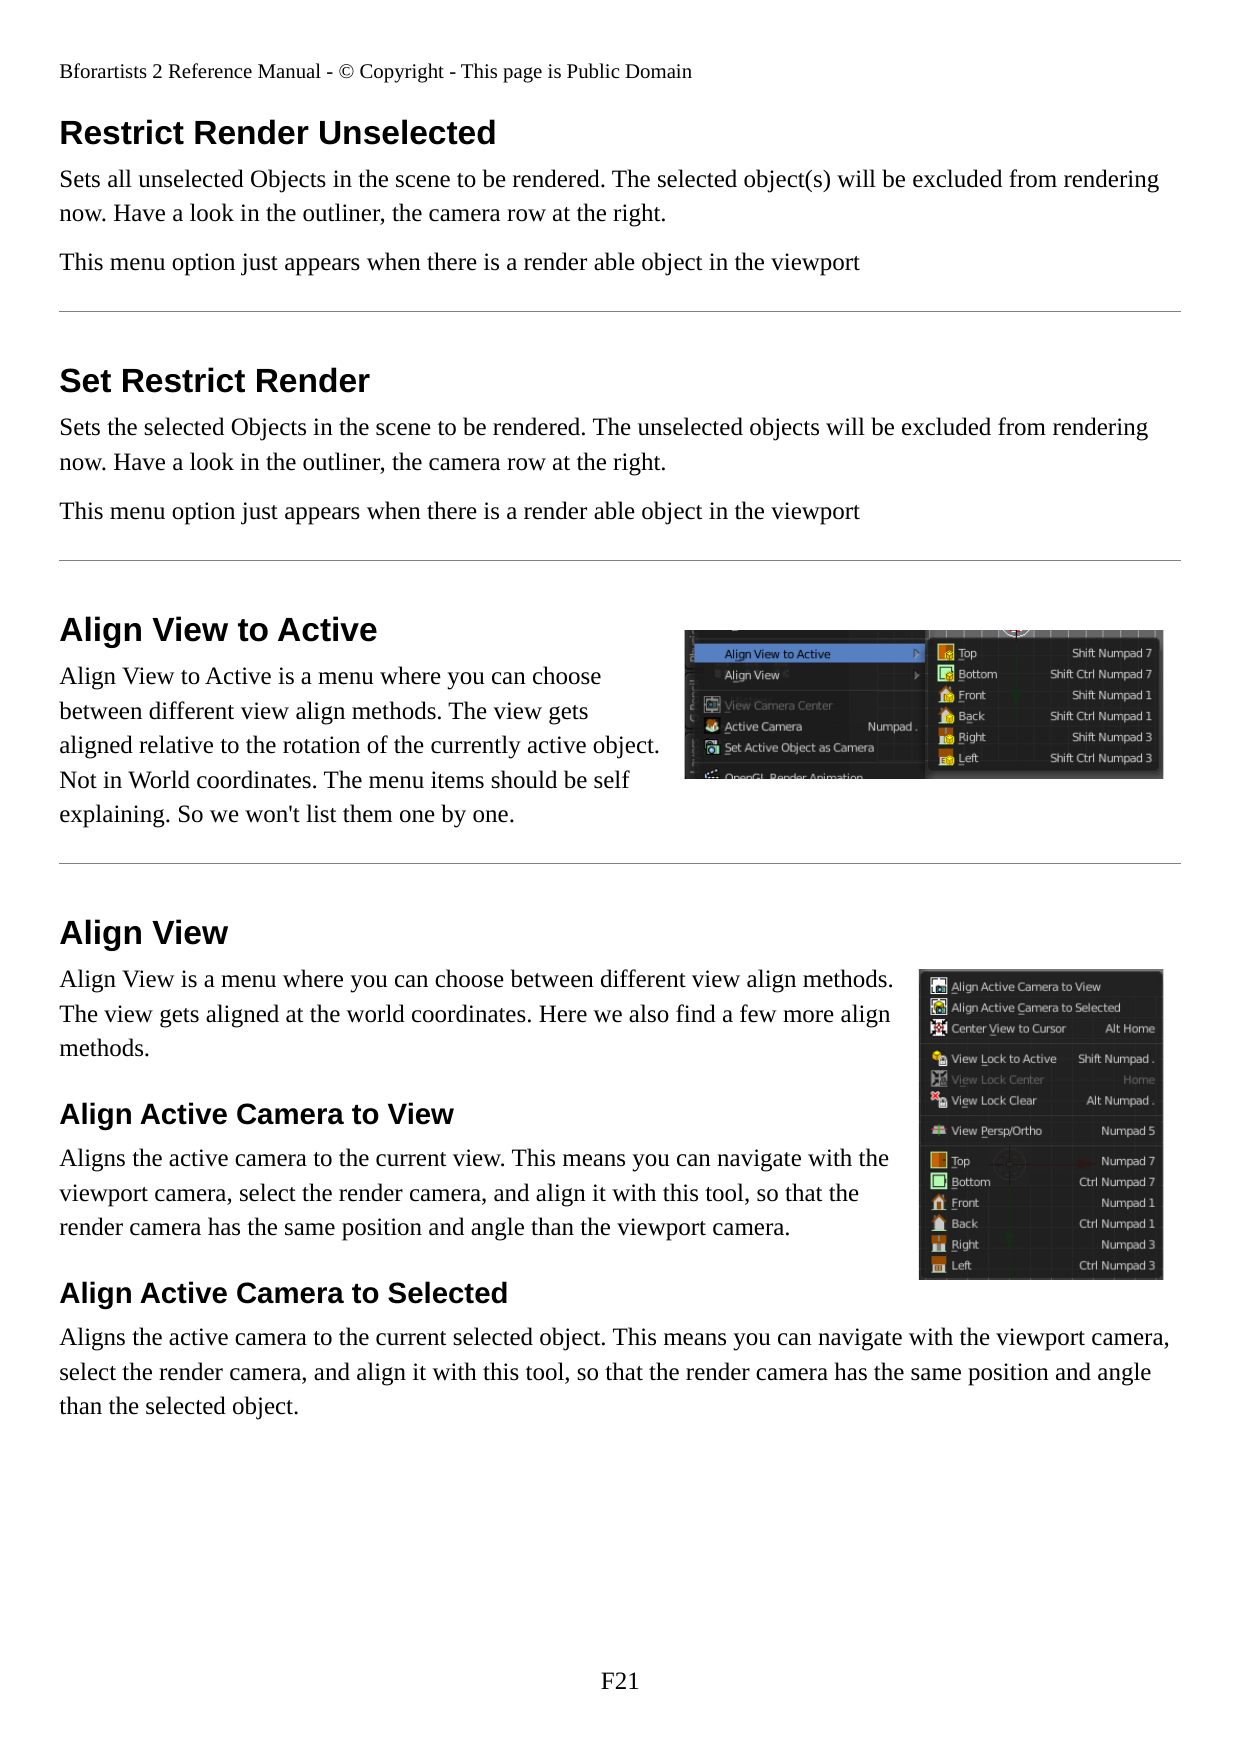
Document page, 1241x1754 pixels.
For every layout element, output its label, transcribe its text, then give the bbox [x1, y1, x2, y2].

text Sets the selected Objects in the scene to be rendered. The unselected objects will be excluded from rendering now. Have a look in the outliner, the camera row at the right. [59, 412, 1181, 476]
subtitle Align View to Active [59, 610, 1181, 649]
subtitle Align Active Camera to View [59, 1097, 918, 1131]
text This menu option just appears when there is a render able object in the viewport [59, 247, 1181, 276]
text Aligns the active camera to the current selected object. This means you can navigate with the viewport camera, select the render camera, and align it with this tool, so that the render camera has the same position and angle than the selected object. [59, 1322, 1181, 1420]
subtitle Align View [59, 913, 1181, 952]
subtitle Align Active Camera to Selected [59, 1276, 1181, 1309]
subtitle Restrict Render Unselected [59, 113, 1181, 151]
picture [918, 969, 1164, 1280]
text Sets all unselected Objects in the scene to be rendered. The selected object(s) will be excluded from rendering now. Have a look in the outliner, the camera row at the right. [59, 164, 1181, 227]
text Align View to Active is a menu where you can choose between different view align methods. The view gets aligned relative to the rotation of the currently active object. Not in World coordinates. The menu items should be self explaining. So we won't list them one by one. [59, 661, 1181, 828]
text This menu option just appears when there is a render able object in the viewport [59, 496, 1181, 525]
subtitle Set Restrict Render [59, 361, 1181, 400]
text Aligns the active camera to the current view. This means you can navigate with the viewport camera, select the render camera, and align it with this tool, so that the render camera has the same position and angle than the viewport camera. [59, 1143, 918, 1241]
text Align View is a menu where you can choose between different view align methods. The view gets aligned at the world coordinates. Here we also find a few more align methods. [59, 964, 1181, 1062]
picture [684, 630, 1164, 779]
subtitle [1164, 1097, 1181, 1131]
